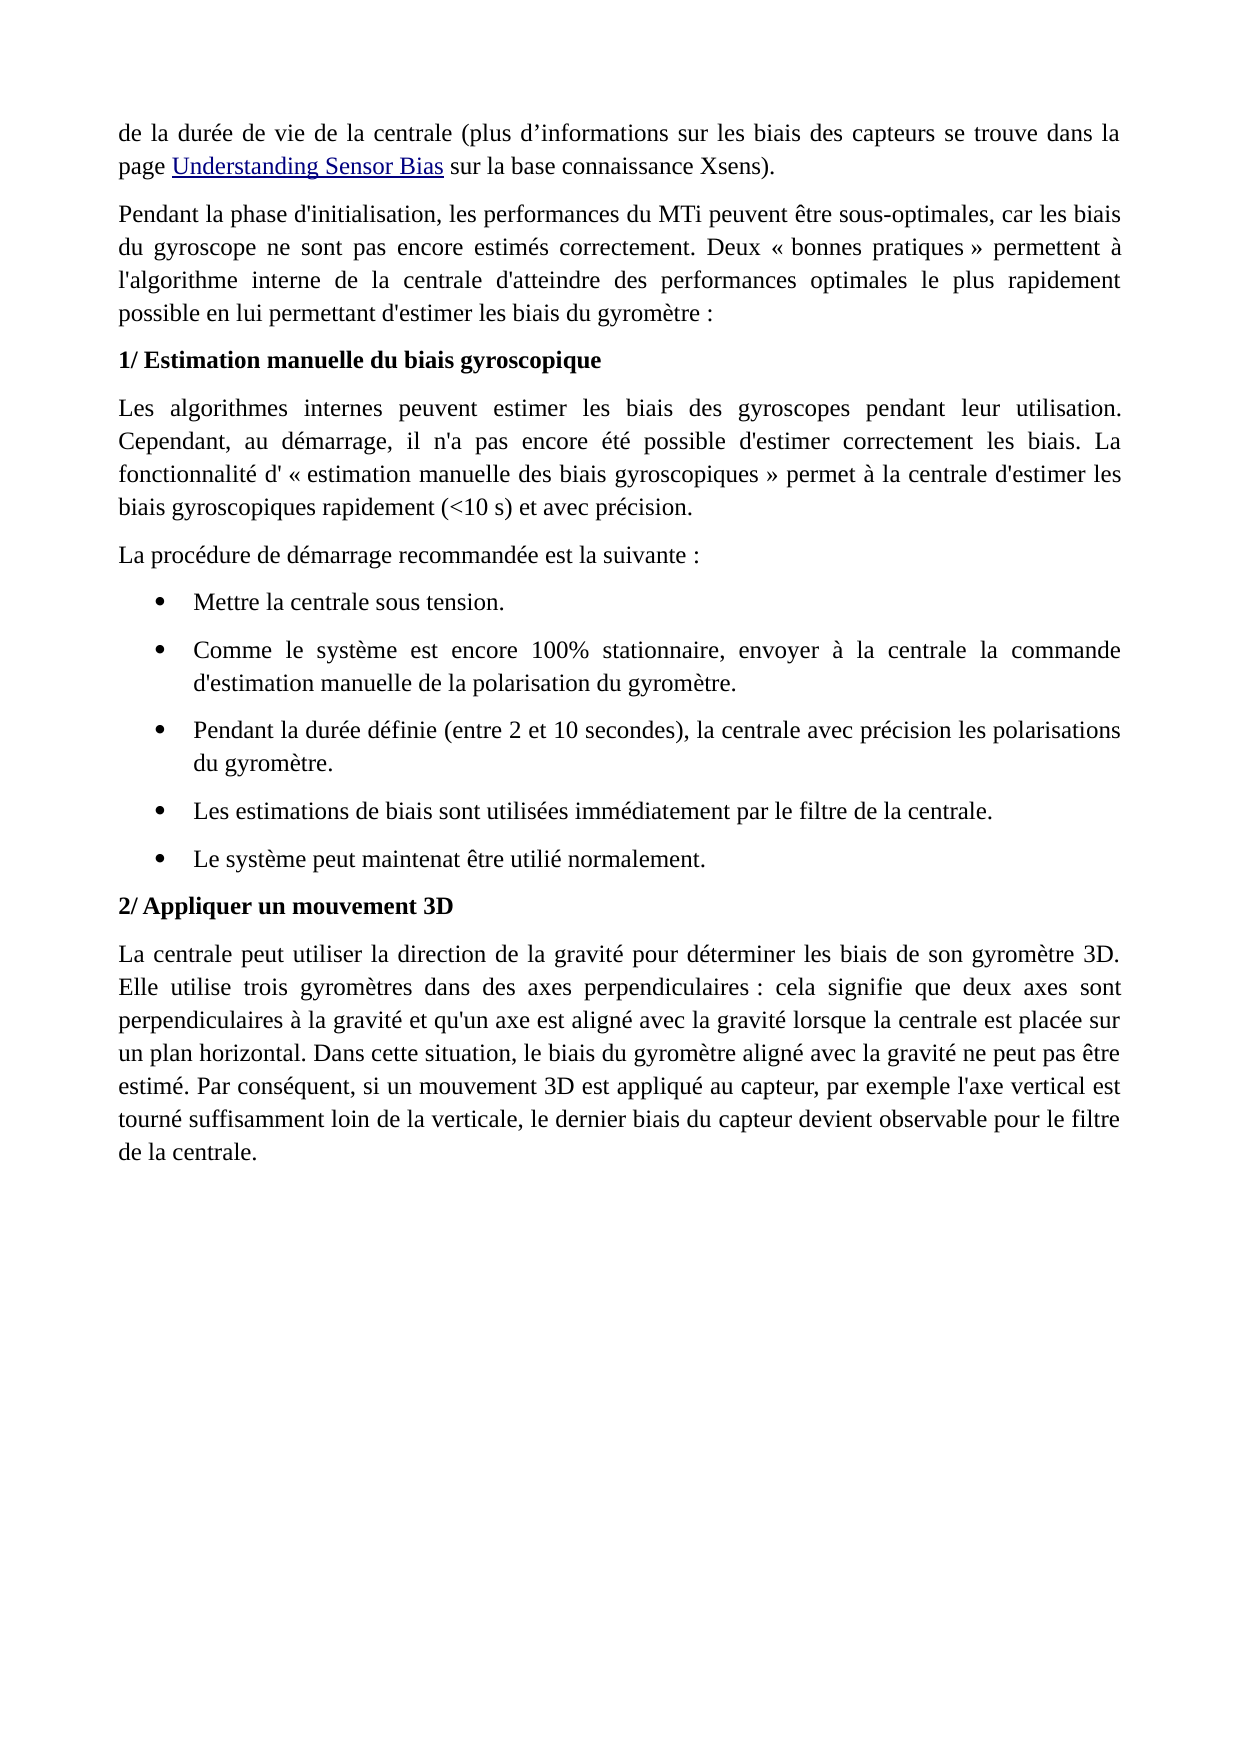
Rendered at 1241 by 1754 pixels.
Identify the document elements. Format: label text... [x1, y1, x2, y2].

text Les algorithmes internes peuvent estimer les biais des gyroscopes pendant leur utilisation. Cependant, au démarrage, il n'a pas encore été possible d'estimer correctement les biais. La fonctionnalité d' « estimation manuelle des biais gyroscopiques » permet à la centrale d'estimer les biais gyroscopiques rapidement (<10 s) et avec précision. [118, 393, 1122, 521]
list Comme le système est encore 100% stationnaire, envoyer à la centrale la commande d'estimation manuelle de la polarisation du gyromètre. [156, 635, 1122, 697]
list Mettre la centrale sous tension. [156, 587, 1122, 616]
text 2/ Appliquer un mouvement 3D [118, 891, 1122, 920]
list Le système peut maintenat être utilié normalement. [156, 844, 1122, 872]
list Les estimations de biais sont utilisées immédiatement par le filtre de la centrale. [156, 796, 1122, 825]
text La procédure de démarrage recommandée est la suivante : [118, 540, 1122, 568]
list Pendant la durée définie (entre 2 et 10 secondes), la centrale avec précision les polarisations du gyromètre. [156, 716, 1122, 777]
text de la durée de vie de la centrale (plus d’informations sur les biais des capteurs se trouve dans la page Understanding Sensor Bias sur la base connaissance Xsens). [118, 118, 1122, 180]
text 1/ Estimation manuelle du biais gyroscopique [118, 345, 1122, 374]
text Pendant la phase d'initialisation, les performances du MTi peuvent être sous-optimales, car les biais du gyroscope ne sont pas encore estimés correctement. Deux « bonnes pratiques » permettent à l'algorithme interne de la centrale d'atteindre des performances optimales le plus rapidement possible en lui permettant d'estimer les biais du gyromètre : [118, 199, 1122, 327]
text La centrale peut utiliser la direction de la gravité pour déterminer les biais de son gyromètre 3D. Elle utilise trois gyromètres dans des axes perpendiculaires : cela signifie que deux axes sont perpendiculaires à la gravité et qu'un axe est aligné avec la gravité lorsque la centrale est placée sur un plan horizontal. Dans cette situation, le biais du gyromètre aligné avec la gravité ne peut pas être estimé. Par conséquent, si un mouvement 3D est appliqué au capteur, par exemple l'axe vertical est tourné suffisamment loin de la verticale, le dernier biais du capteur devient observable pour le filtre de la centrale. [118, 939, 1122, 1166]
